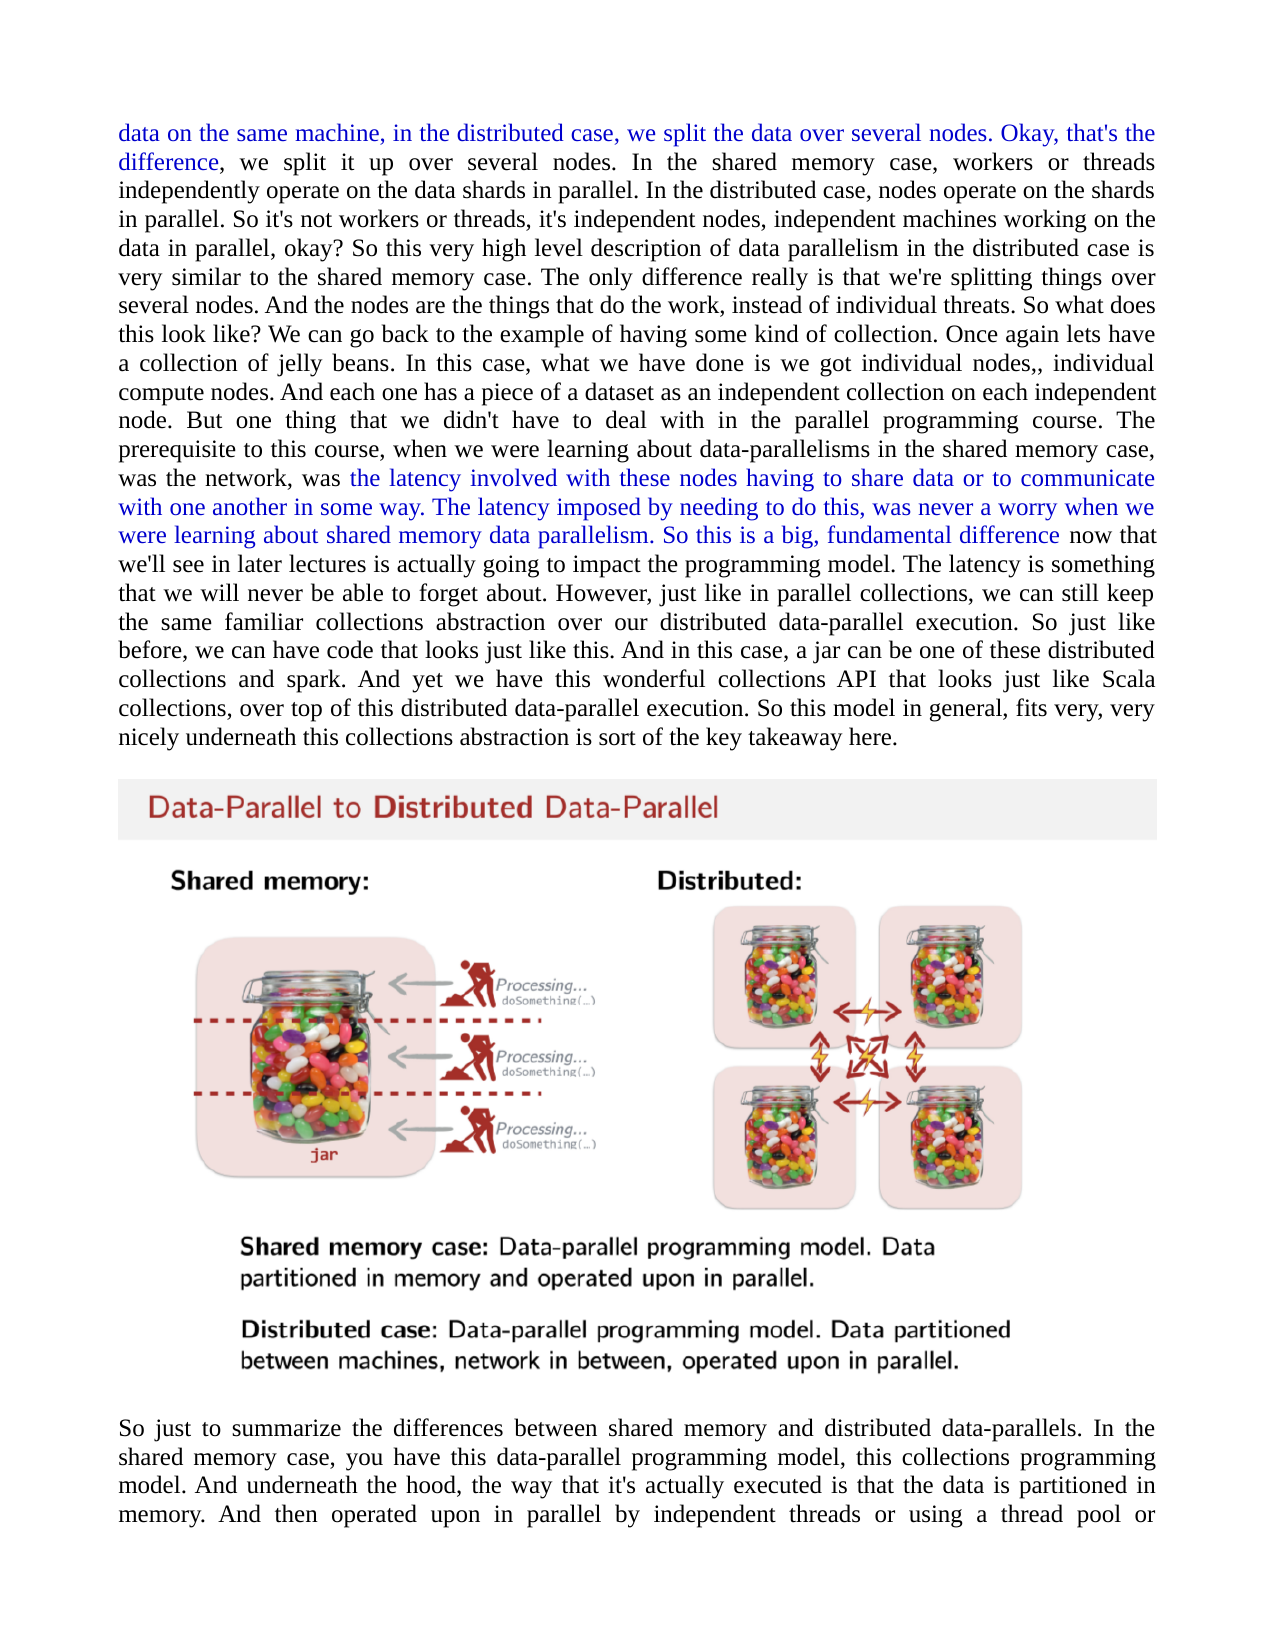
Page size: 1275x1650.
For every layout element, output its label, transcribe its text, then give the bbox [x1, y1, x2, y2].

picture [118, 779, 1157, 1385]
text data on the same machine, in the distributed case, we split the data over several nodes. Okay, that's the difference, we split it up over several nodes. In the shared memory case, workers or threads independently operate on the data shards in parallel. In the distributed case, nodes operate on the shards in parallel. So it's not workers or threads, it's independent nodes, independent machines working on the data in parallel, okay? So this very high level description of data parallelism in the distributed case is very similar to the shared memory case. The only difference really is that we're splitting things over several nodes. And the nodes are the things that do the work, instead of individual threats. So what does this look like? We can go back to the example of having some kind of collection. Once again lets have a collection of jelly beans. In this case, what we have done is we got individual nodes,, individual compute nodes. And each one has a piece of a dataset as an independent collection on each independent node. But one thing that we didn't have to deal with in the parallel programming course. The prerequisite to this course, when we were learning about data-parallelisms in the shared memory case, was the network, was the latency involved with these nodes having to share data or to communicate with one another in some way. The latency imposed by needing to do this, was never a worry when we were learning about shared memory data parallelism. So this is a big, fundamental difference now that we'll see in later lectures is actually going to impact the programming model. The latency is something that we will never be able to forget about. However, just like in parallel collections, we can still keep the same familiar collections abstraction over our distributed data-parallel execution. So just like before, we can have code that looks just like this. And in this case, a jar can be one of these distributed collections and spark. And yet we have this wonderful collections API that looks just like Scala collections, over top of this distributed data-parallel execution. So this model in general, fits very, very nicely underneath this collections abstraction is sort of the key takeaway here. [118, 118, 1157, 751]
text So just to summarize the differences between shared memory and distributed data-parallels. In the shared memory case, you have this data-parallel programming model, this collections programming model. And underneath the hood, the way that it's actually executed is that the data is partitioned in memory. And then operated upon in parallel by independent threads or using a thread pool or [118, 1413, 1157, 1528]
